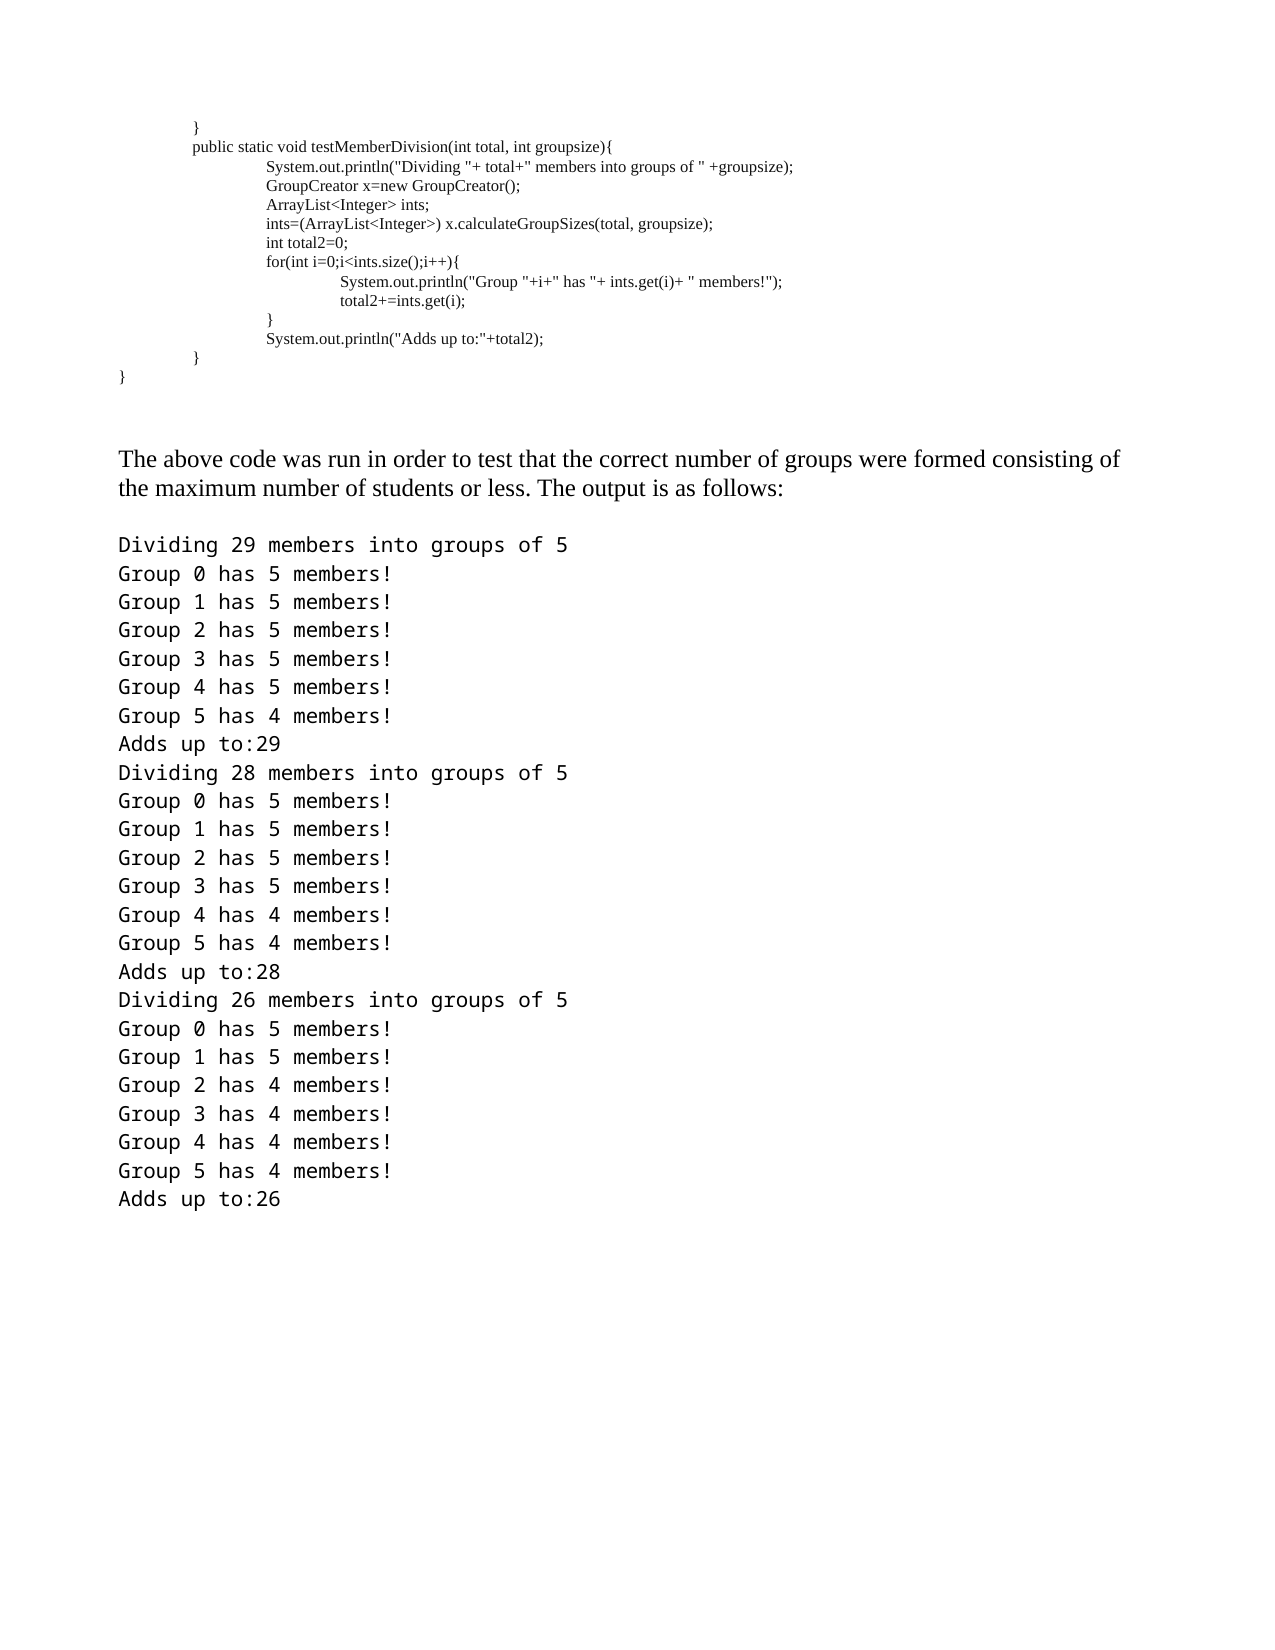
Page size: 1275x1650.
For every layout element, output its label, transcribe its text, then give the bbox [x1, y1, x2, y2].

text Dividing 29 members into groups of 5 [118, 530, 1157, 559]
text Adds up to:29 [118, 729, 1157, 758]
text Group 0 has 5 members! [118, 786, 1157, 814]
text } [118, 348, 1157, 367]
text Dividing 26 members into groups of 5 [118, 985, 1157, 1014]
text Adds up to:26 [118, 1184, 1157, 1213]
text ArrayList<Integer> ints; [118, 195, 1157, 214]
text for(int i=0;i<ints.size();i++){ [118, 252, 1157, 271]
text System.out.println("Dividing "+ total+" members into groups of " +groupsize); [118, 156, 1157, 176]
text System.out.println("Adds up to:"+total2); [118, 329, 1157, 348]
text System.out.println("Group "+i+" has "+ ints.get(i)+ " members!"); [118, 271, 1157, 291]
text } [118, 118, 1157, 137]
text Group 1 has 5 members! [118, 814, 1157, 843]
text Group 1 has 5 members! [118, 587, 1157, 616]
text Group 5 has 4 members! [118, 1156, 1157, 1184]
text Group 5 has 4 members! [118, 701, 1157, 729]
text GroupCreator x=new GroupCreator(); [118, 176, 1157, 195]
text Group 4 has 4 members! [118, 1127, 1157, 1156]
text Group 3 has 5 members! [118, 644, 1157, 672]
text Adds up to:28 [118, 957, 1157, 985]
text Group 0 has 5 members! [118, 559, 1157, 587]
text public static void testMemberDivision(int total, int groupsize){ [118, 137, 1157, 156]
text } [118, 310, 1157, 329]
text The above code was run in order to test that the correct number of groups were formed consisting of the maximum number of students or less. The output is as follows: [118, 444, 1157, 501]
text Dividing 28 members into groups of 5 [118, 758, 1157, 786]
text Group 5 has 4 members! [118, 928, 1157, 957]
text Group 3 has 5 members! [118, 871, 1157, 900]
text Group 2 has 4 members! [118, 1071, 1157, 1099]
text ints=(ArrayList<Integer>) x.calculateGroupSizes(total, groupsize); [118, 214, 1157, 233]
text Group 1 has 5 members! [118, 1042, 1157, 1071]
text int total2=0; [118, 233, 1157, 252]
text } [118, 367, 1157, 386]
text Group 0 has 5 members! [118, 1014, 1157, 1042]
text Group 4 has 4 members! [118, 900, 1157, 928]
text total2+=ints.get(i); [118, 291, 1157, 310]
text Group 4 has 5 members! [118, 672, 1157, 701]
text Group 2 has 5 members! [118, 843, 1157, 871]
text Group 3 has 4 members! [118, 1099, 1157, 1127]
text Group 2 has 5 members! [118, 616, 1157, 644]
